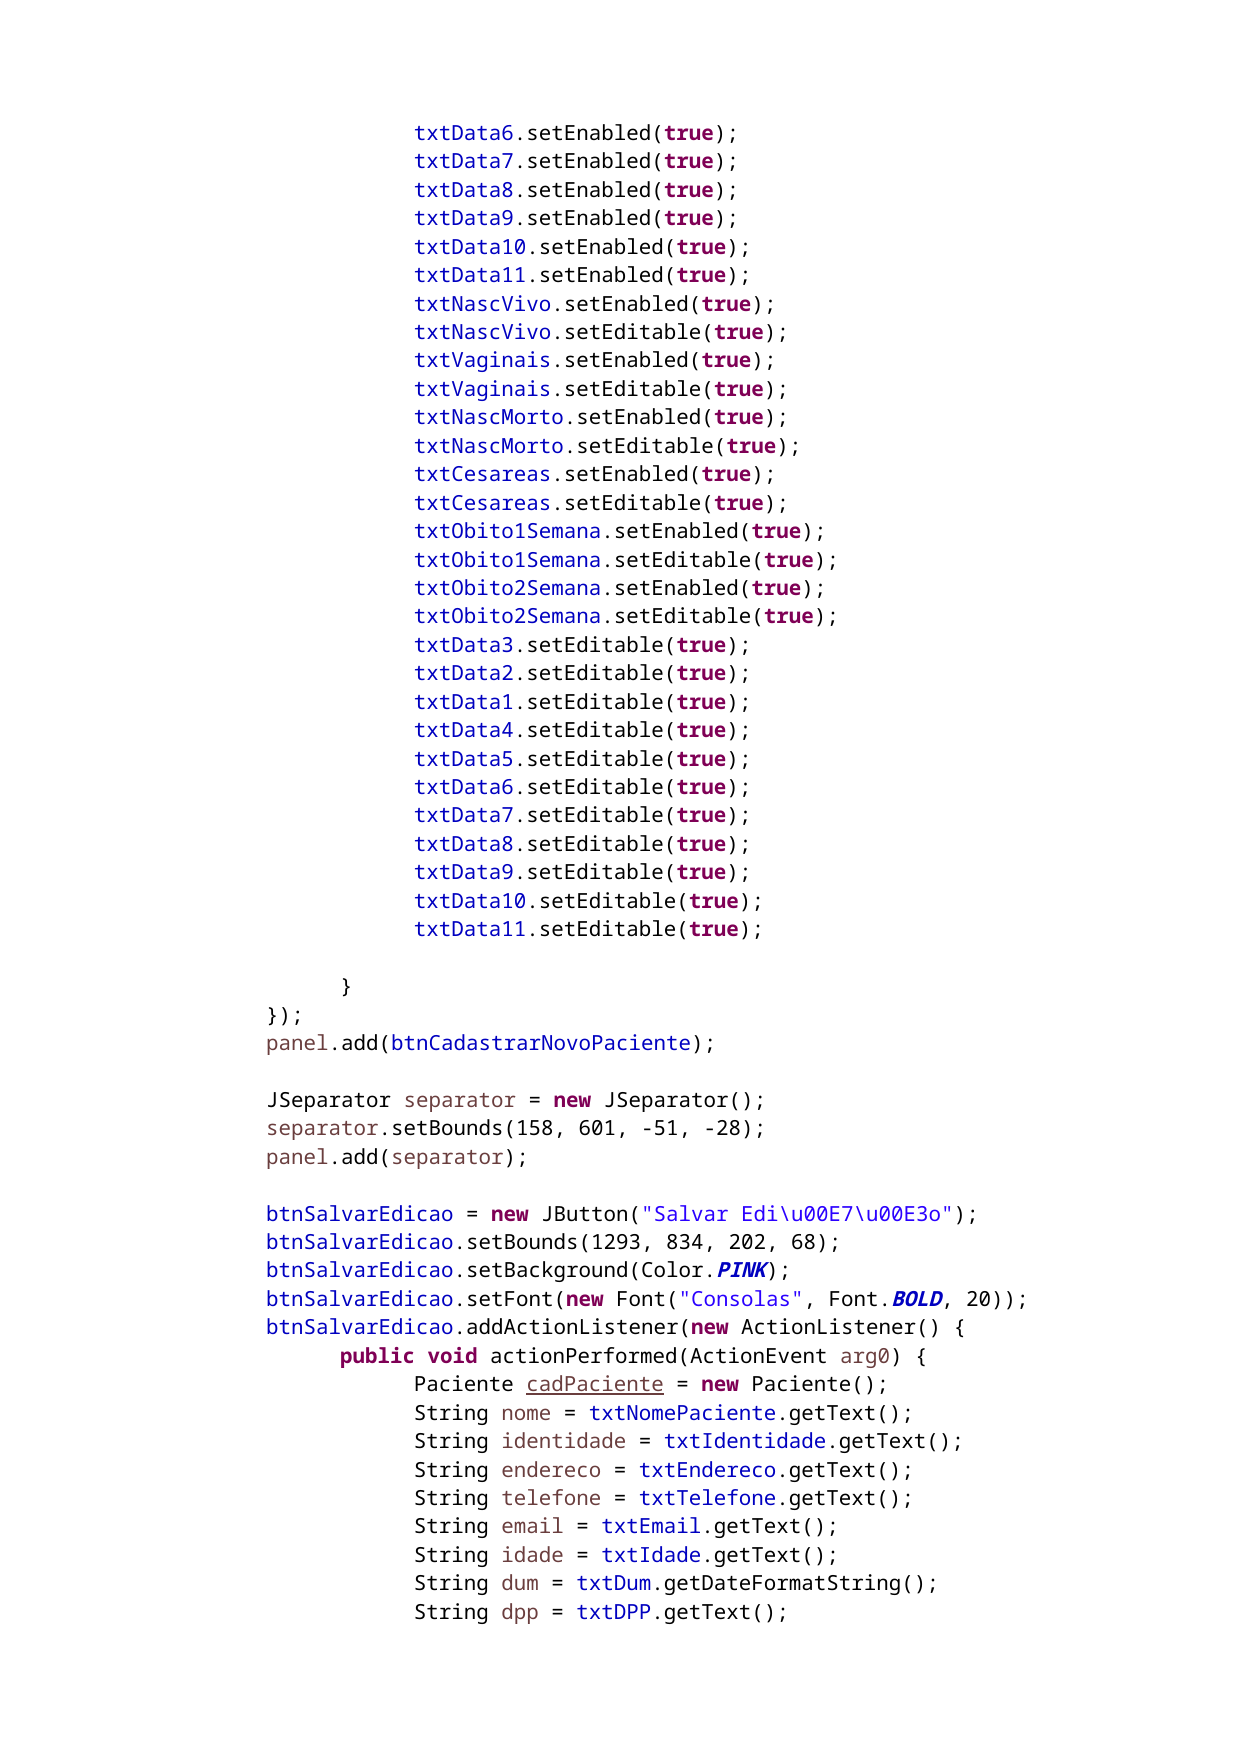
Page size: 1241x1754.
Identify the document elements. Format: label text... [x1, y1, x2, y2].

text separator.setBounds(158, 601, -51, -28); [118, 1113, 1122, 1142]
text txtData9.setEnabled(true); [118, 203, 1122, 232]
text panel.add(btnCadastrarNovoPaciente); [118, 1028, 1122, 1057]
text txtNascVivo.setEditable(true); [118, 317, 1122, 346]
text txtData1.setEditable(true); [118, 687, 1122, 715]
text txtData6.setEditable(true); [118, 772, 1122, 801]
text txtData6.setEnabled(true); [118, 118, 1122, 147]
text } [118, 971, 1122, 1000]
text txtData10.setEditable(true); [118, 886, 1122, 914]
text txtObito2Semana.setEnabled(true); [118, 573, 1122, 602]
text txtVaginais.setEditable(true); [118, 374, 1122, 402]
text btnSalvarEdicao = new JButton("Salvar Edi\u00E7\u00E3o"); [118, 1199, 1122, 1227]
text txtCesareas.setEnabled(true); [118, 459, 1122, 488]
text btnSalvarEdicao.addActionListener(new ActionListener() { [118, 1312, 1122, 1341]
text btnSalvarEdicao.setBounds(1293, 834, 202, 68); [118, 1227, 1122, 1256]
text txtData8.setEnabled(true); [118, 175, 1122, 203]
text String identidade = txtIdentidade.getText(); [118, 1426, 1122, 1455]
text txtCesareas.setEditable(true); [118, 488, 1122, 516]
text txtData11.setEditable(true); [118, 914, 1122, 943]
text txtData8.setEditable(true); [118, 829, 1122, 857]
text txtData7.setEnabled(true); [118, 147, 1122, 175]
text txtNascVivo.setEnabled(true); [118, 289, 1122, 317]
text txtNascMorto.setEnabled(true); [118, 402, 1122, 431]
text public void actionPerformed(ActionEvent arg0) { [118, 1341, 1122, 1369]
text String nome = txtNomePaciente.getText(); [118, 1398, 1122, 1426]
text }); [118, 1000, 1122, 1028]
text Paciente cadPaciente = new Paciente(); [118, 1369, 1122, 1398]
text txtObito1Semana.setEditable(true); [118, 545, 1122, 573]
text txtData7.setEditable(true); [118, 801, 1122, 829]
text txtData3.setEditable(true); [118, 630, 1122, 658]
text txtObito2Semana.setEditable(true); [118, 602, 1122, 630]
text String idade = txtIdade.getText(); [118, 1540, 1122, 1568]
text JSeparator separator = new JSeparator(); [118, 1085, 1122, 1113]
text String dum = txtDum.getDateFormatString(); [118, 1568, 1122, 1597]
text String telefone = txtTelefone.getText(); [118, 1483, 1122, 1512]
text txtData9.setEditable(true); [118, 857, 1122, 886]
text txtData4.setEditable(true); [118, 715, 1122, 744]
text txtData11.setEnabled(true); [118, 260, 1122, 289]
text txtObito1Semana.setEnabled(true); [118, 516, 1122, 545]
text btnSalvarEdicao.setBackground(Color.PINK); [118, 1256, 1122, 1284]
text panel.add(separator); [118, 1142, 1122, 1170]
text txtData5.setEditable(true); [118, 744, 1122, 772]
text txtVaginais.setEnabled(true); [118, 346, 1122, 374]
text String endereco = txtEndereco.getText(); [118, 1455, 1122, 1483]
text txtData10.setEnabled(true); [118, 232, 1122, 260]
text String dpp = txtDPP.getText(); [118, 1597, 1122, 1625]
text txtData2.setEditable(true); [118, 658, 1122, 687]
text btnSalvarEdicao.setFont(new Font("Consolas", Font.BOLD, 20)); [118, 1284, 1122, 1312]
text txtNascMorto.setEditable(true); [118, 431, 1122, 459]
text String email = txtEmail.getText(); [118, 1512, 1122, 1540]
